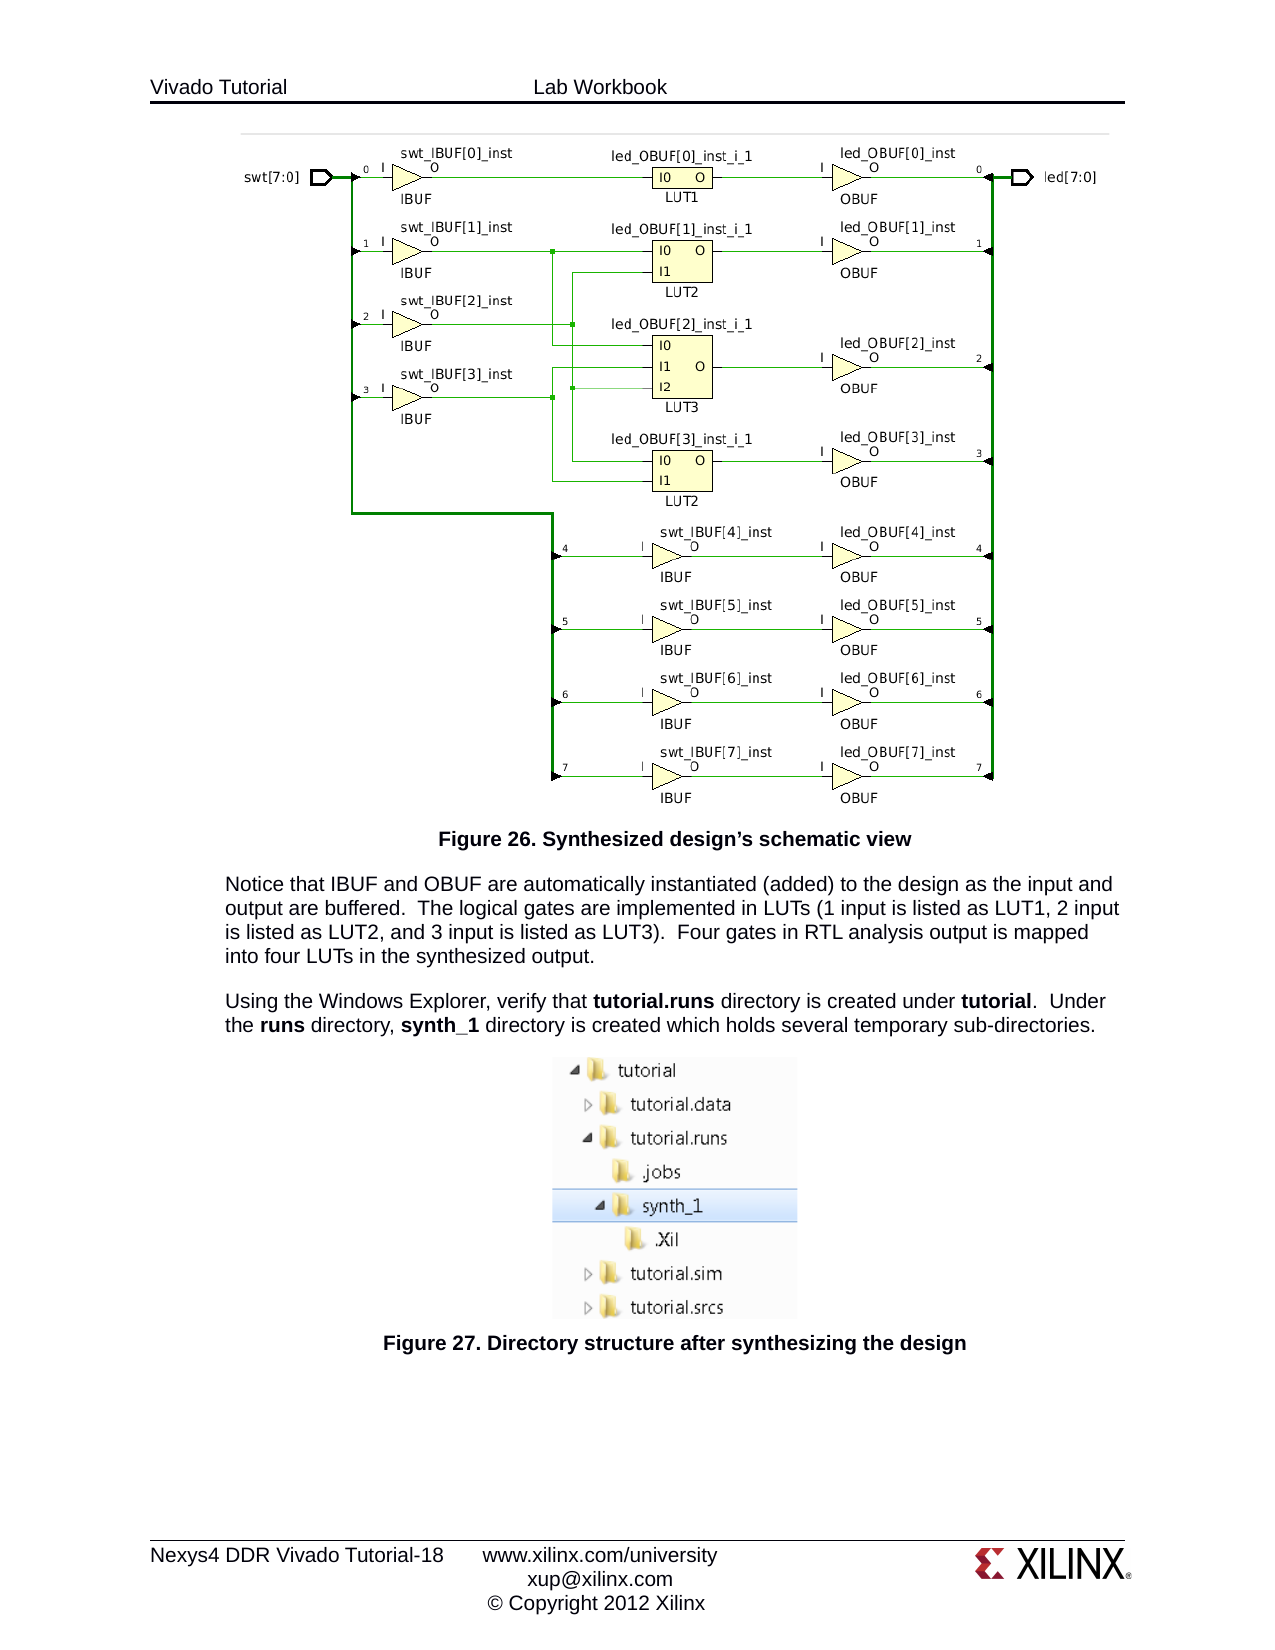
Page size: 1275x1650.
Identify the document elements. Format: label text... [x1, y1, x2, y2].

picture [975, 1548, 1132, 1579]
text Figure 26. Synthesized design’s schematic view [225, 827, 1125, 851]
text Figure 27. Directory structure after synthesizing the design [225, 1331, 1125, 1355]
text Notice that IBUF and OBUF are automatically instantiated (added) to the design as the input and output are buffered. The logical gates are implemented in LUTs (1 input is listed as LUT1, 2 input is listed as LUT2, and 3 input is listed as LUT3). Four gates in RTL analysis output is mapped into four LUTs in the synthesized output. [225, 872, 1125, 968]
picture [552, 1057, 798, 1319]
text Using the Windows Explorer, verify that tutorial.runs directory is created under tutorial. Under the runs directory, synth_1 directory is created which holds several temporary sub-directories. [225, 989, 1125, 1037]
picture [240, 133, 1110, 815]
